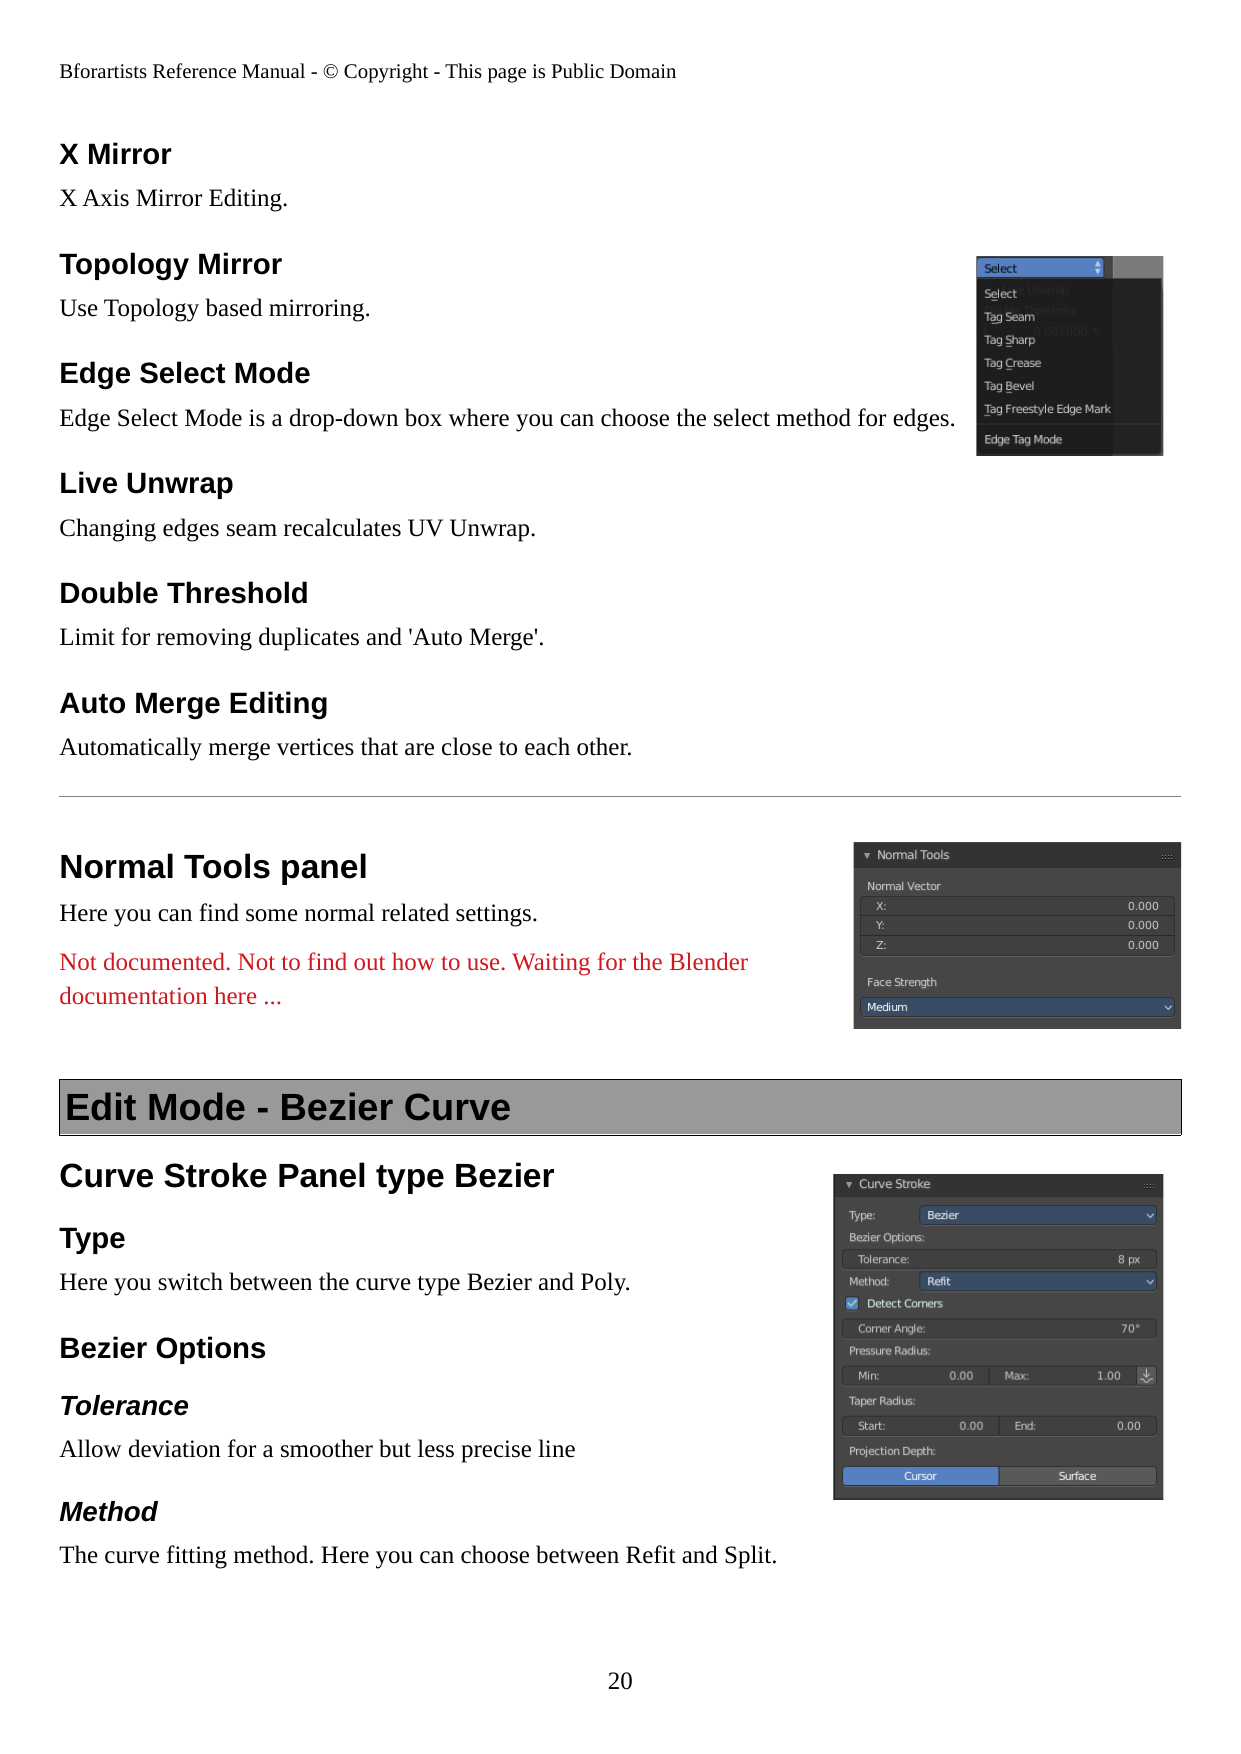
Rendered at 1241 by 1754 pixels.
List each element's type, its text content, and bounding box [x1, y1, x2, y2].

text X Axis Mirror Editing. [59, 183, 1181, 212]
subtitle Double Threshold [59, 576, 1181, 610]
text Automatically merge vertices that are close to each other. [59, 732, 1181, 761]
subtitle Normal Tools panel [59, 846, 853, 885]
subtitle Curve Stroke Panel type Bezier [59, 1155, 1181, 1194]
subtitle Live Unwrap [59, 466, 1181, 500]
subtitle [1164, 1331, 1181, 1365]
text The curve fitting method. Here you can choose between Refit and Split. [59, 1540, 1181, 1569]
subtitle Auto Merge Editing [59, 686, 1181, 720]
subtitle Type [59, 1221, 833, 1255]
subtitle Topology Mirror [59, 247, 1181, 280]
picture [833, 1174, 1164, 1500]
subtitle Tolerance [59, 1390, 833, 1422]
text Edge Select Mode is a drop-down box where you can choose the select method for edges. [59, 403, 976, 431]
subtitle [1164, 1221, 1181, 1255]
subtitle X Mirror [59, 137, 1181, 170]
text Not documented. Not to find out how to use. Waiting for the Blender documentation here ... [59, 947, 853, 1010]
text Here you switch between the curve type Bezier and Poly. [59, 1267, 833, 1296]
subtitle [1164, 356, 1181, 390]
text Here you can find some normal related settings. [59, 898, 853, 926]
text Changing edges seam recalculates UV Unwrap. [59, 513, 1181, 541]
text Allow deviation for a smoother but less precise line [59, 1434, 833, 1463]
table_header Edit Mode - Bezier Curve [60, 1080, 1181, 1134]
text Limit for removing duplicates and 'Auto Merge'. [59, 622, 1181, 651]
subtitle Method [59, 1496, 1181, 1528]
text Use Topology based mirroring. [59, 293, 976, 322]
picture [853, 842, 1182, 1029]
subtitle Bezier Options [59, 1331, 833, 1365]
subtitle Edge Select Mode [59, 356, 976, 390]
picture [976, 256, 1164, 456]
subtitle [1164, 1390, 1181, 1422]
